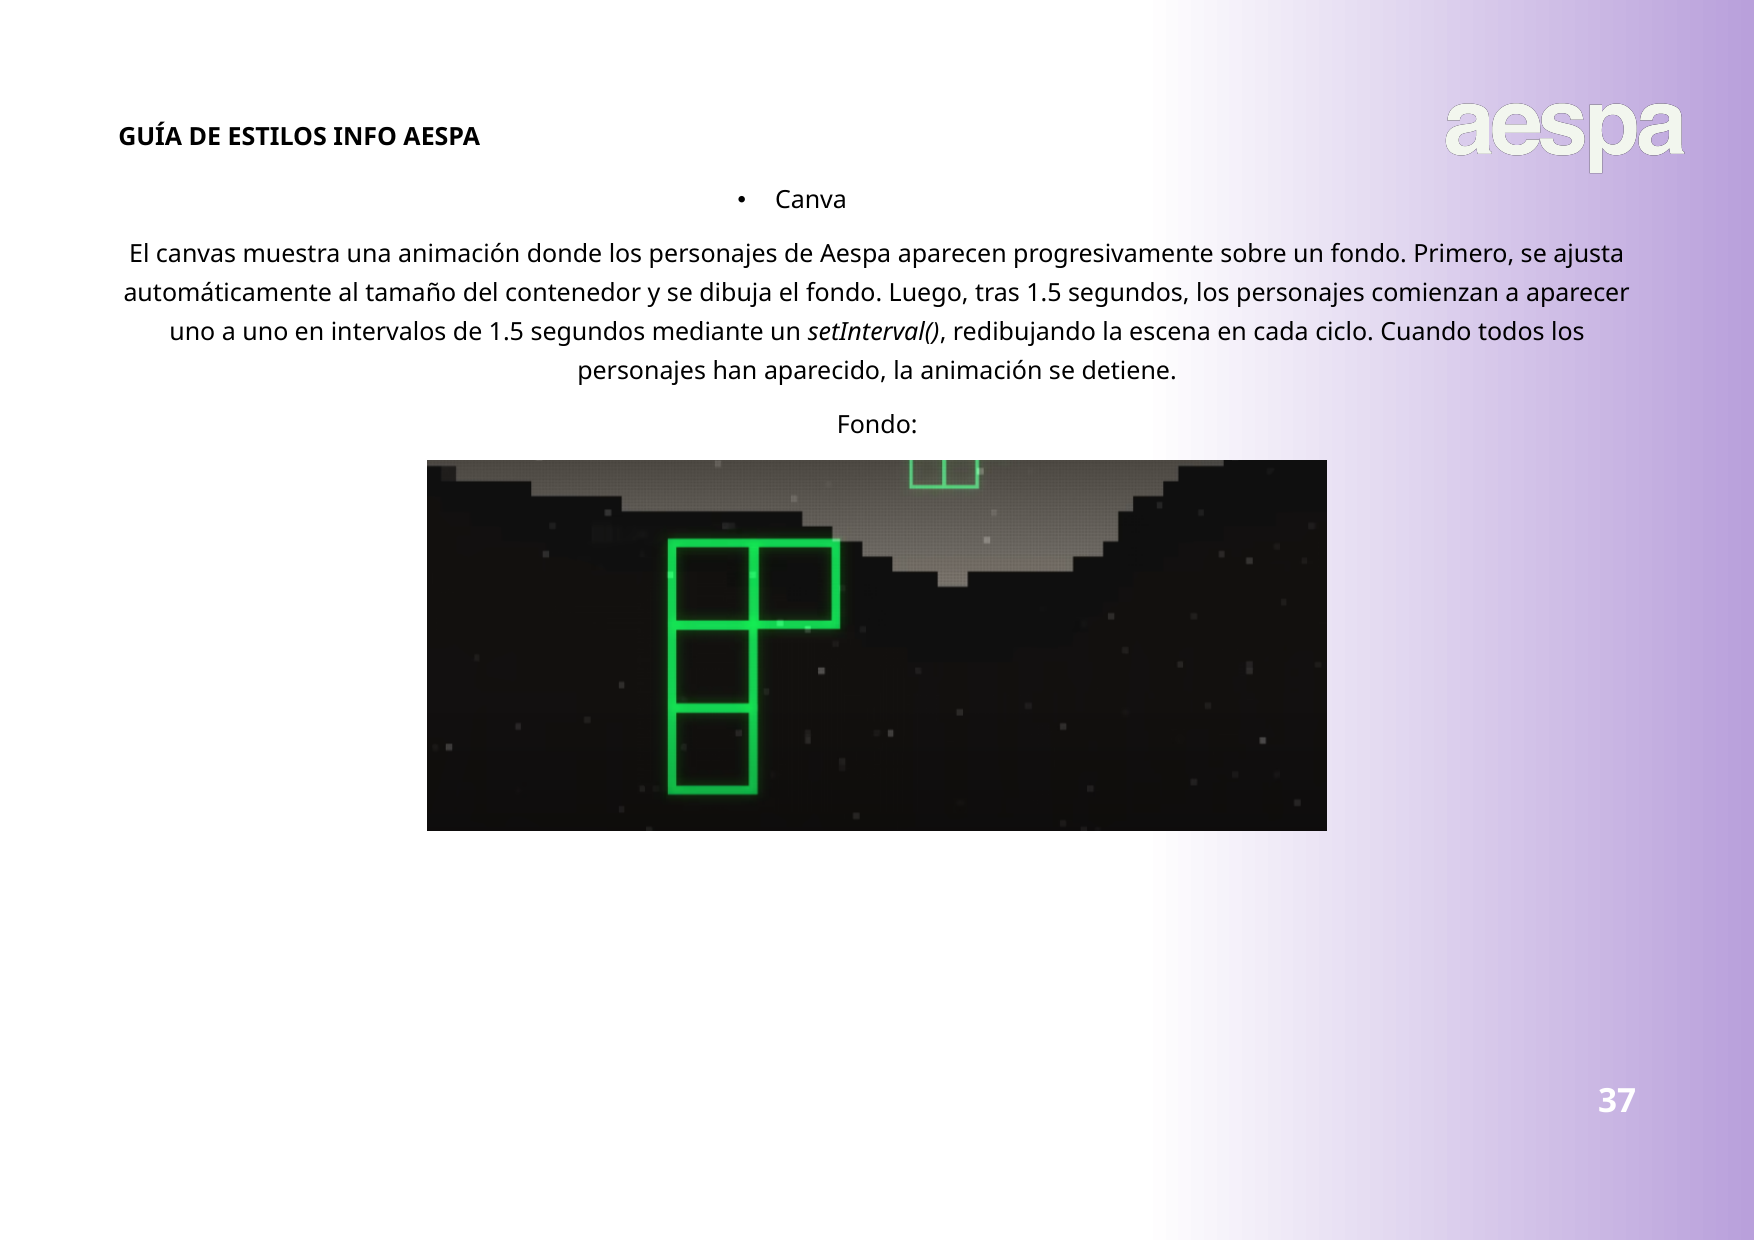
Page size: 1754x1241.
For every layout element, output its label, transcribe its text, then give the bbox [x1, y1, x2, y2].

picture [427, 460, 1327, 831]
picture [1428, 88, 1703, 187]
text Fondo: [118, 407, 1636, 441]
text El canvas muestra una animación donde los personajes de Aespa aparecen progresivamente sobre un fondo. Primero, se ajusta automáticamente al tamaño del contenedor y se dibuja el fondo. Luego, tras 1.5 segundos, los personajes comienzan a aparecer uno a uno en intervalos de 1.5 segundos mediante un setInterval(), redibujando la escena en cada ciclo. Cuando todos los personajes han aparecido, la animación se detiene. [118, 235, 1636, 387]
list Canva [156, 182, 1636, 216]
